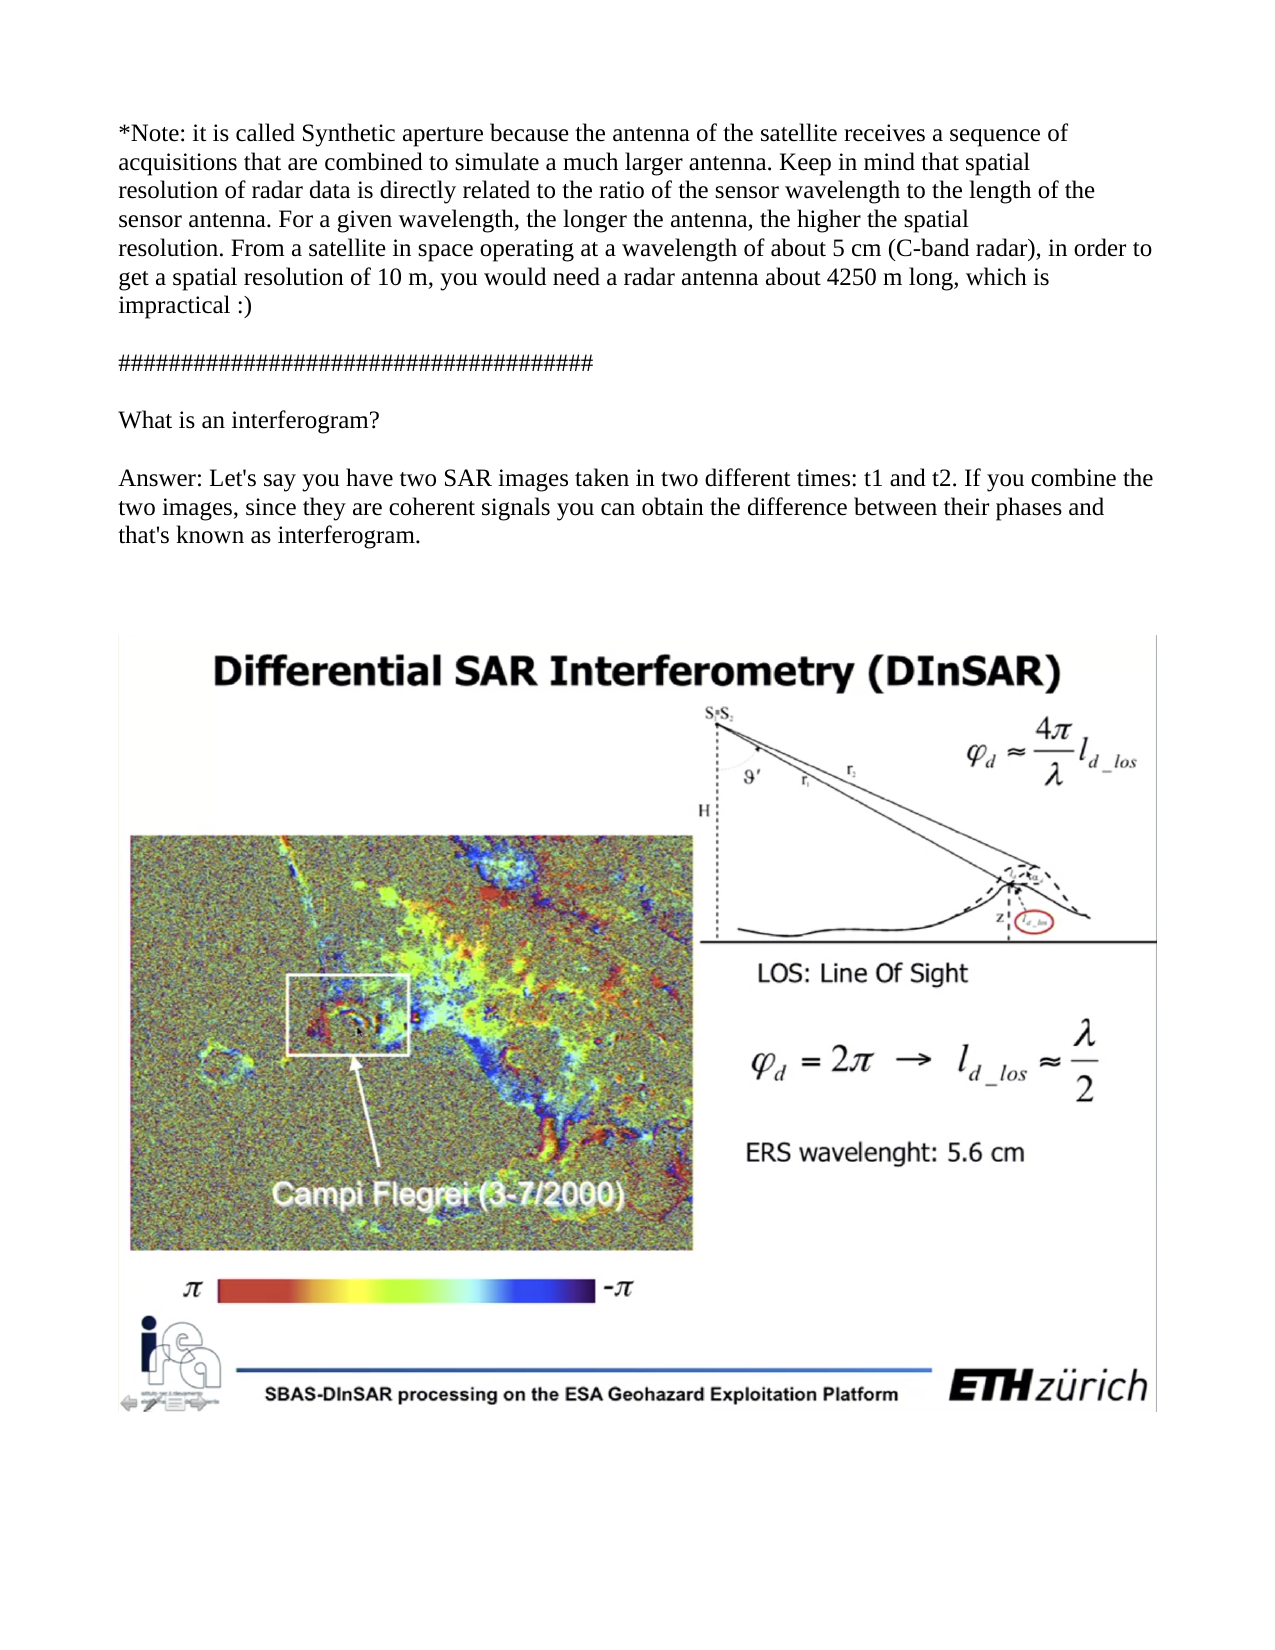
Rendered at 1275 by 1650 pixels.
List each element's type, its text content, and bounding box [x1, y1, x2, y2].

text What is an interferogram? [118, 406, 1157, 434]
text resolution. From a satellite in space operating at a wavelength of about 5 cm (C-band radar), in order to get a spatial resolution of 10 m, you would need a radar antenna about 4250 m long, which is impractical :) [118, 233, 1157, 319]
text *Note: it is called Synthetic aperture because the antenna of the satellite receives a sequence of acquisitions that are combined to simulate a much larger antenna. Keep in mind that spatial [118, 118, 1157, 176]
text ###################################### [118, 348, 1157, 377]
text Answer: Let's say you have two SAR images taken in two different times: t1 and t2. If you combine the two images, since they are coherent signals you can obtain the difference between their phases and [118, 463, 1157, 521]
text that's known as interferogram. [118, 521, 1157, 549]
picture [118, 635, 1157, 1412]
text resolution of radar data is directly related to the ratio of the sensor wavelength to the length of the sensor antenna. For a given wavelength, the longer the antenna, the higher the spatial [118, 176, 1157, 233]
